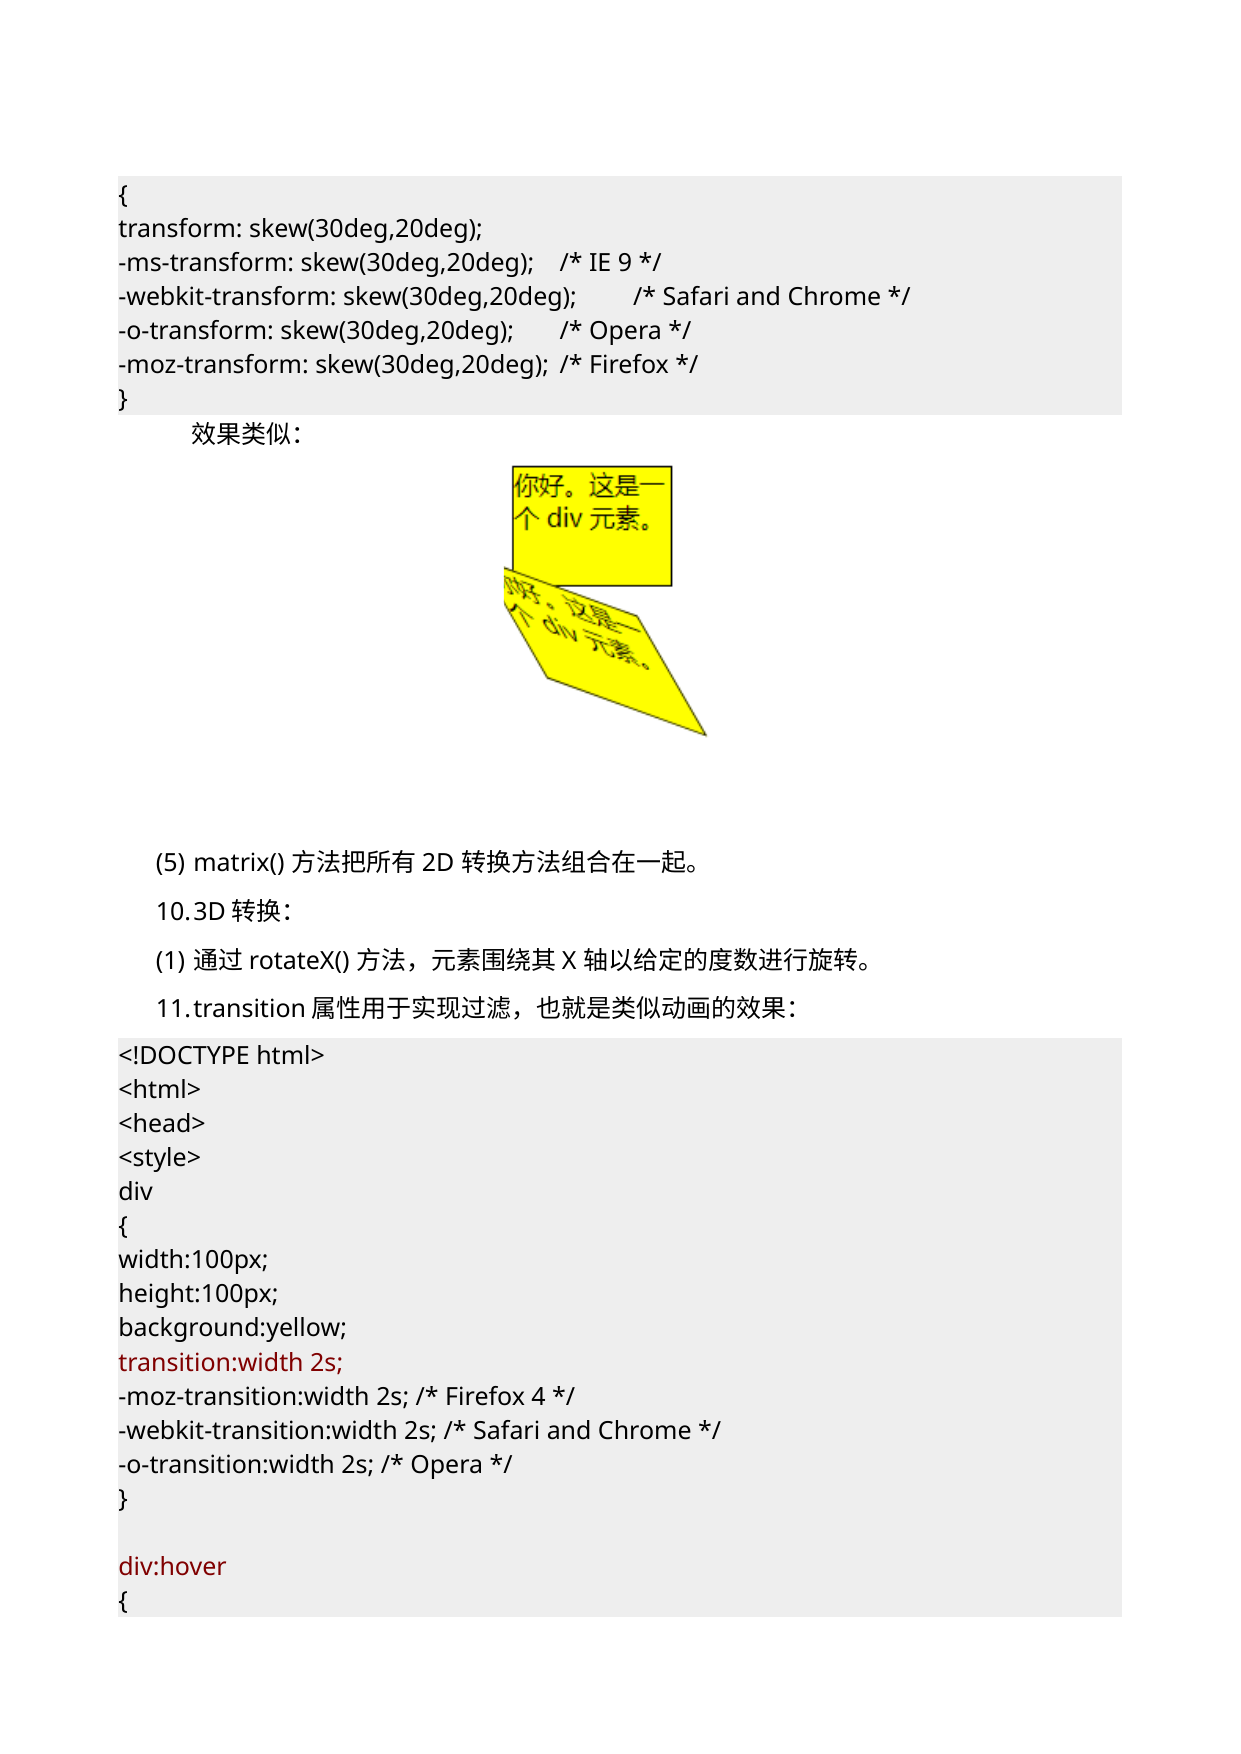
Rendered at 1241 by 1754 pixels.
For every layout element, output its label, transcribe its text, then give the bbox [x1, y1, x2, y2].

table_header { transform: skew(30deg,20deg); -ms-transform: skew(30deg,20deg); /* IE 9 */ -webkit-transform: skew(30deg,20deg); /* Safari and Chrome */ -o-transform: skew(30deg,20deg); /* Opera */ -moz-transform: skew(30deg,20deg); /* Firefox */ } [118, 176, 1122, 415]
picture [503, 463, 737, 750]
list matrix() 方法把所有 2D 转换方法组合在一起。 [156, 843, 1122, 879]
text 效果类似： [118, 415, 1122, 451]
list 3D转换： [156, 891, 1122, 928]
list 通过 rotateX() 方法，元素围绕其 X 轴以给定的度数进行旋转。 [156, 940, 1122, 976]
list transition属性用于实现过滤，也就是类似动画的效果： [156, 989, 1122, 1025]
table_header <!DOCTYPE html> <html> <head> <style> div { width:100px; height:100px; background:yellow; transition:width 2s; -moz-transition:width 2s; /* Firefox 4 */ -webkit-transition:width 2s; /* Safari and Chrome */ -o-transition:width 2s; /* Opera */ } div:hover { [118, 1038, 1122, 1617]
